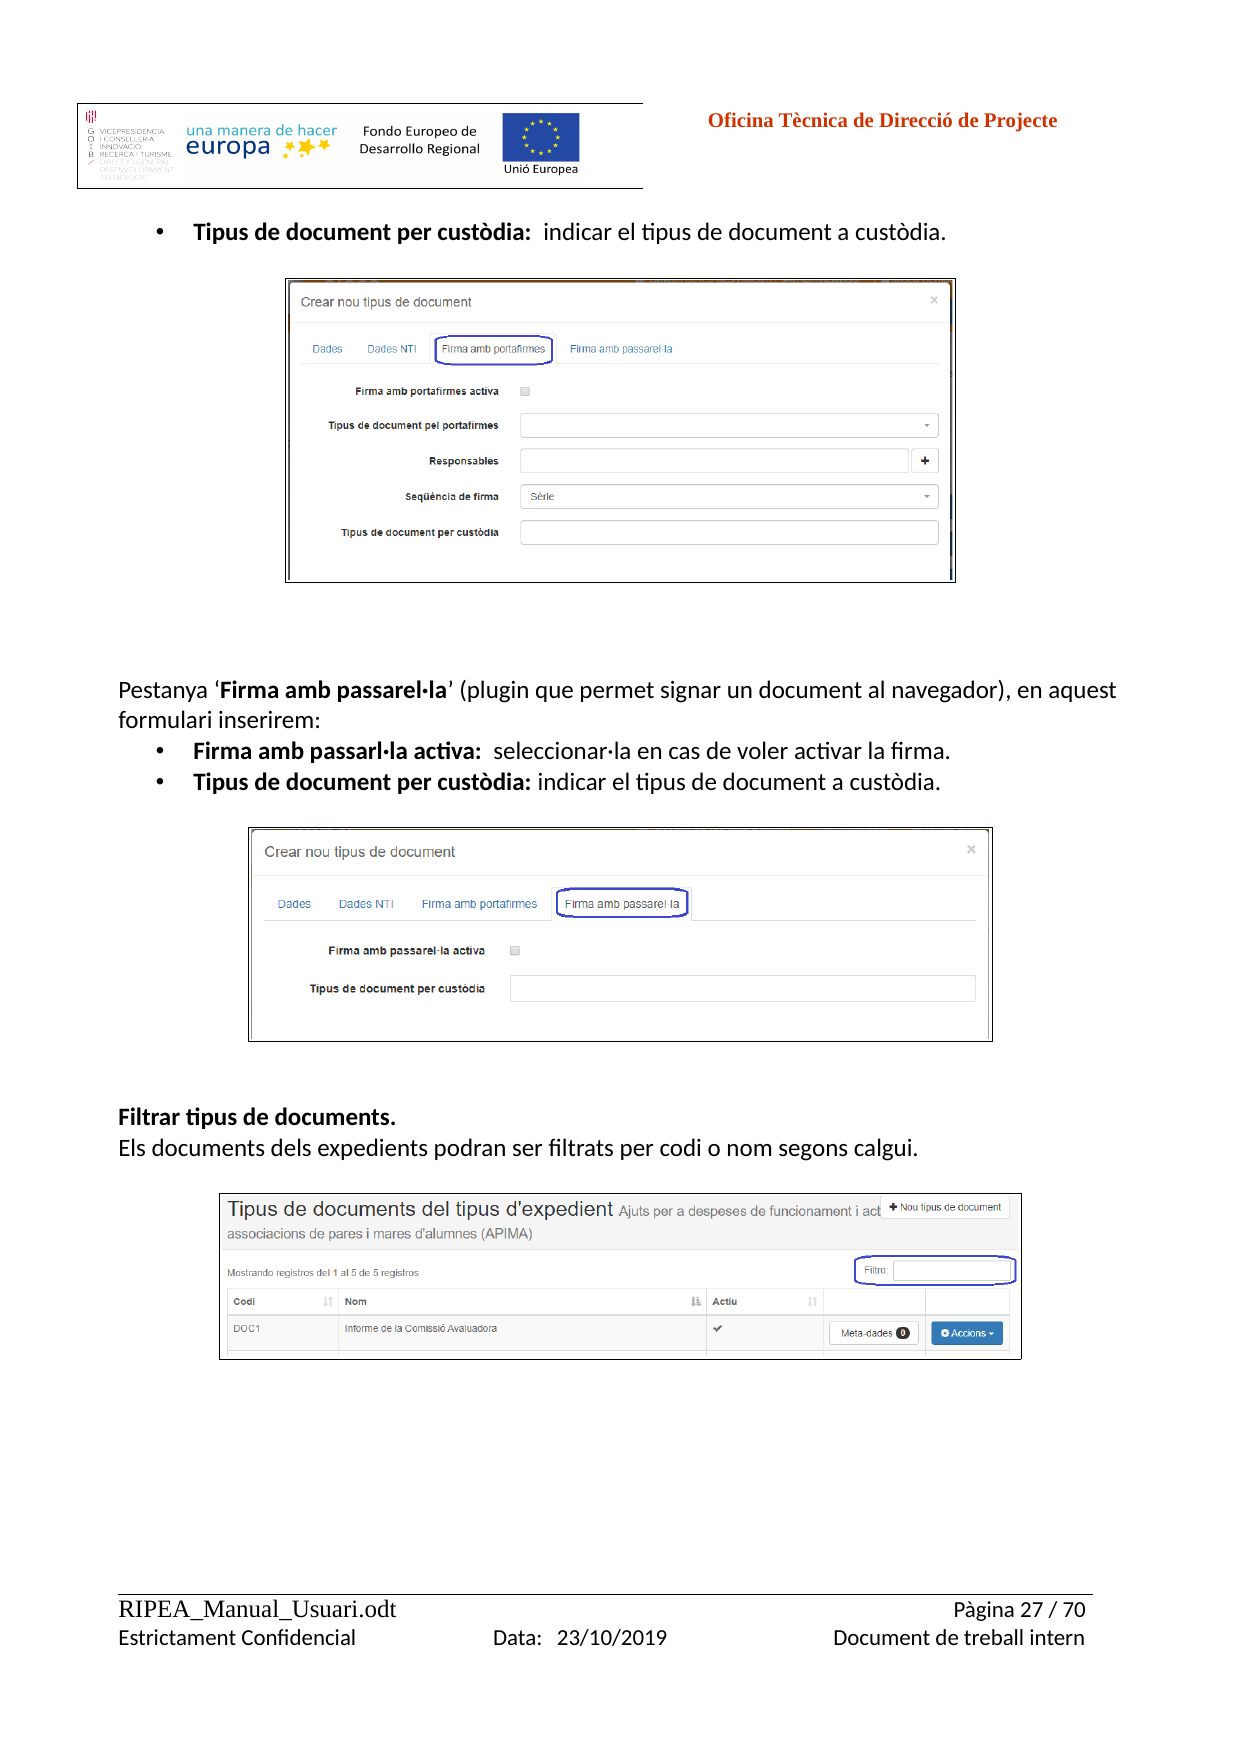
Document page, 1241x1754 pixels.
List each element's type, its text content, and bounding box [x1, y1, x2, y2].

picture [82, 108, 178, 182]
picture [251, 829, 989, 1039]
text Els documents dels expedients podran ser filtrats per codi o nom segons calgui. [118, 1132, 1122, 1162]
picture [184, 108, 585, 182]
text Filtrar tipus de documents. [118, 1101, 1122, 1132]
list Tipus de document per custòdia: indicar el tipus de document a custòdia. [156, 216, 1122, 247]
text Pestanya ‘Firma amb passarel·la’ (plugin que permet signar un document al navegador), en aquest formulari inserirem: [118, 674, 1122, 735]
picture [288, 280, 953, 580]
list Firma amb passarl·la activa: seleccionar·la en cas de voler activar la firma. [156, 735, 1122, 766]
picture [221, 1196, 1019, 1356]
list Tipus de document per custòdia: indicar el tipus de document a custòdia. [156, 766, 1122, 796]
